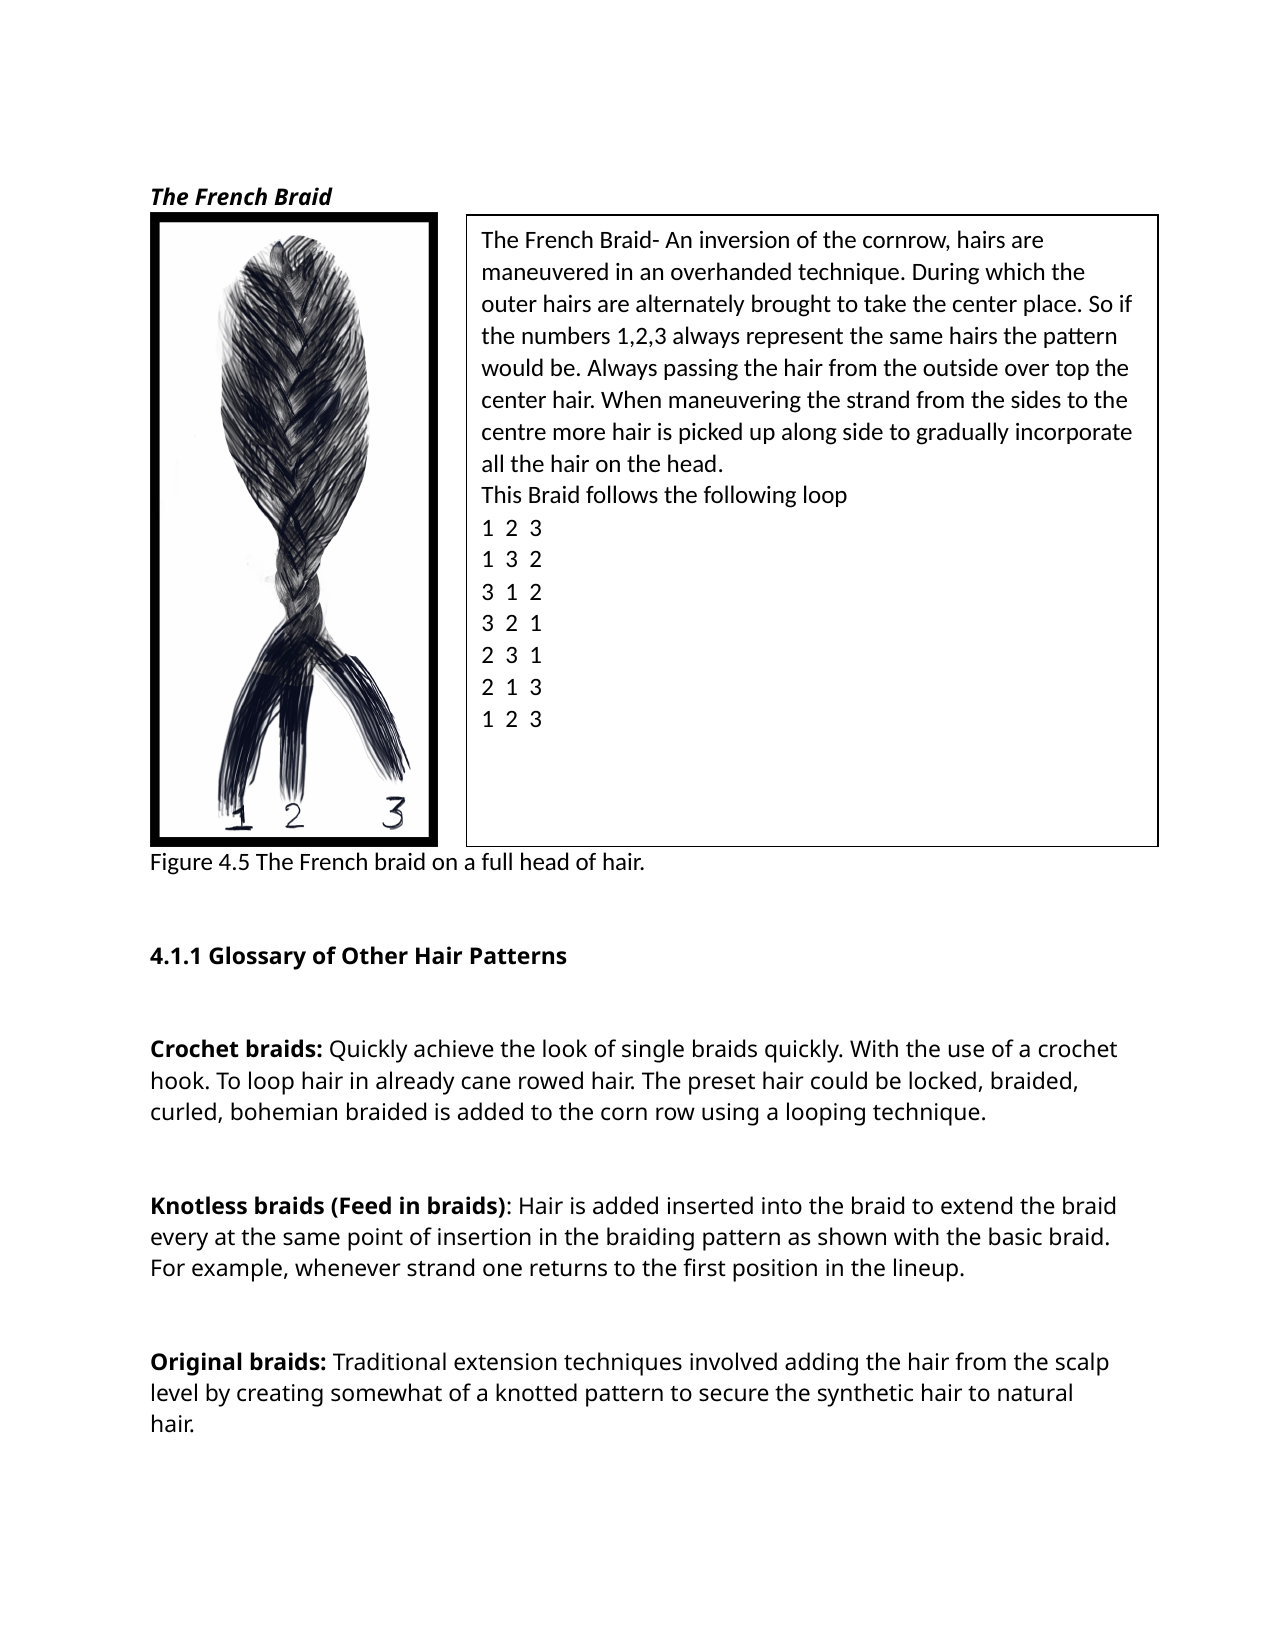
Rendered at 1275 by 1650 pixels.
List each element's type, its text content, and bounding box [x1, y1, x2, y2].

text Original braids: Traditional extension techniques involved adding the hair from the scalp level by creating somewhat of a knotted pattern to secure the synthetic hair to natural hair. [150, 1346, 1125, 1439]
text Figure 4.5 The French braid on a full head of hair. [150, 847, 1125, 877]
text The French Braid [150, 181, 1125, 847]
text 4.1.1 Glossary of Other Hair Patterns [150, 939, 1125, 971]
text Knotless braids (Feed in braids): Hair is added inserted into the braid to extend the braid every at the same point of insertion in the braiding pattern as shown with the basic braid. For example, whenever strand one returns to the first position in the lineup. [150, 1189, 1125, 1283]
text Crochet braids: Quickly achieve the look of single braids quickly. With the use of a crochet hook. To loop hair in already cane rowed hair. The preset hair could be locked, braided, curled, bohemian braided is added to the corn row using a looping technique. [150, 1033, 1125, 1127]
